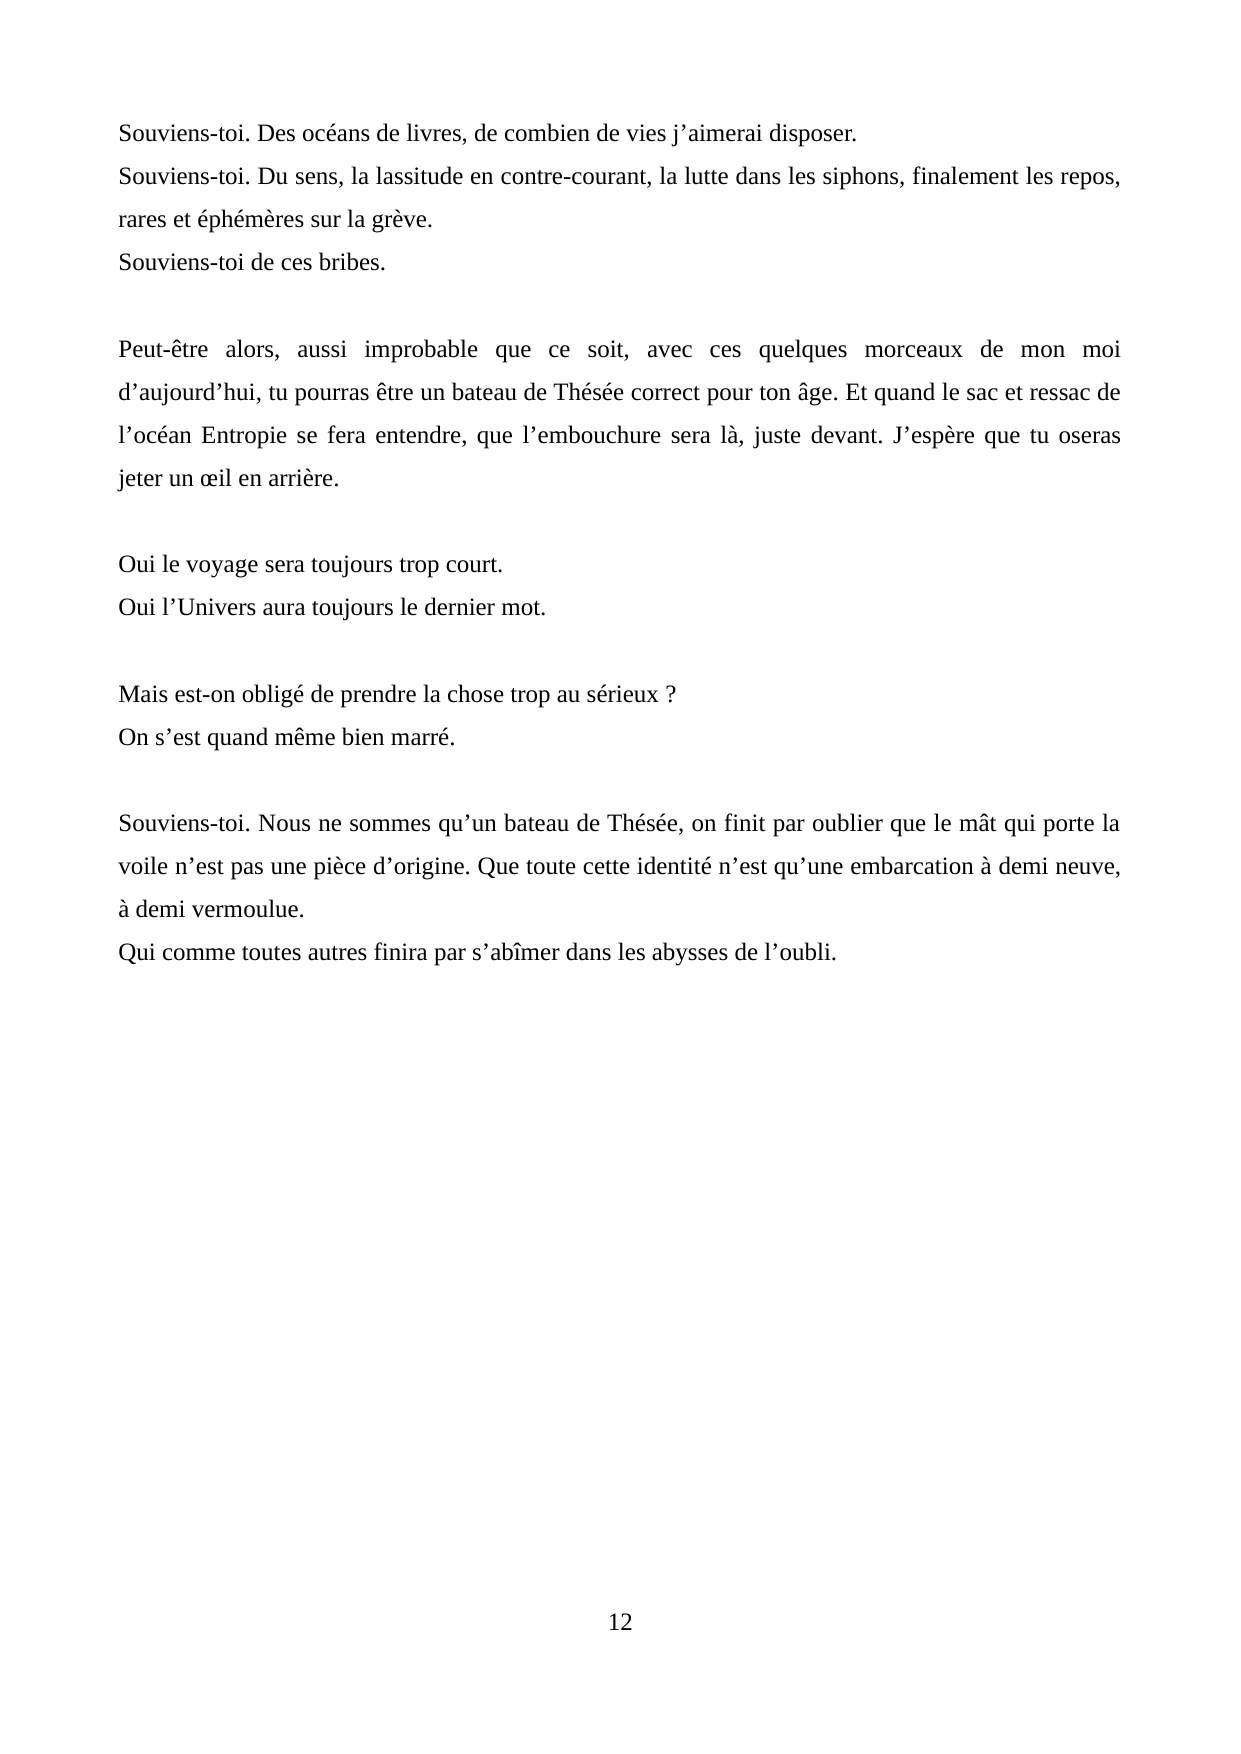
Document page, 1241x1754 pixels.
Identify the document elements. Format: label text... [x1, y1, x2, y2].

text Peut-être alors, aussi improbable que ce soit, avec ces quelques morceaux de mon moi d’aujourd’hui, tu pourras être un bateau de Thésée correct pour ton âge. Et quand le sac et ressac de l’océan Entropie se fera entendre, que l’embouchure sera là, juste devant. J’espère que tu oseras jeter un œil en arrière. [118, 334, 1122, 492]
text Souviens-toi. Nous ne sommes qu’un bateau de Thésée, on finit par oublier que le mât qui porte la voile n’est pas une pièce d’origine. Que toute cette identité n’est qu’une embarcation à demi neuve, à demi vermoulue. [118, 808, 1122, 923]
text Oui l’Univers aura toujours le dernier mot. [118, 592, 1122, 621]
text Souviens-toi. Du sens, la lassitude en contre-courant, la lutte dans les siphons, finalement les repos, rares et éphémères sur la grève. [118, 161, 1122, 233]
text Mais est-on obligé de prendre la chose trop au sérieux ? [118, 679, 1122, 707]
text Qui comme toutes autres finira par s’abîmer dans les abysses de l’oubli. [118, 937, 1122, 966]
text Souviens-toi de ces bribes. [118, 247, 1122, 276]
text Oui le voyage sera toujours trop court. [118, 549, 1122, 578]
text On s’est quand même bien marré. [118, 722, 1122, 751]
text Souviens-toi. Des océans de livres, de combien de vies j’aimerai disposer. [118, 118, 1122, 147]
